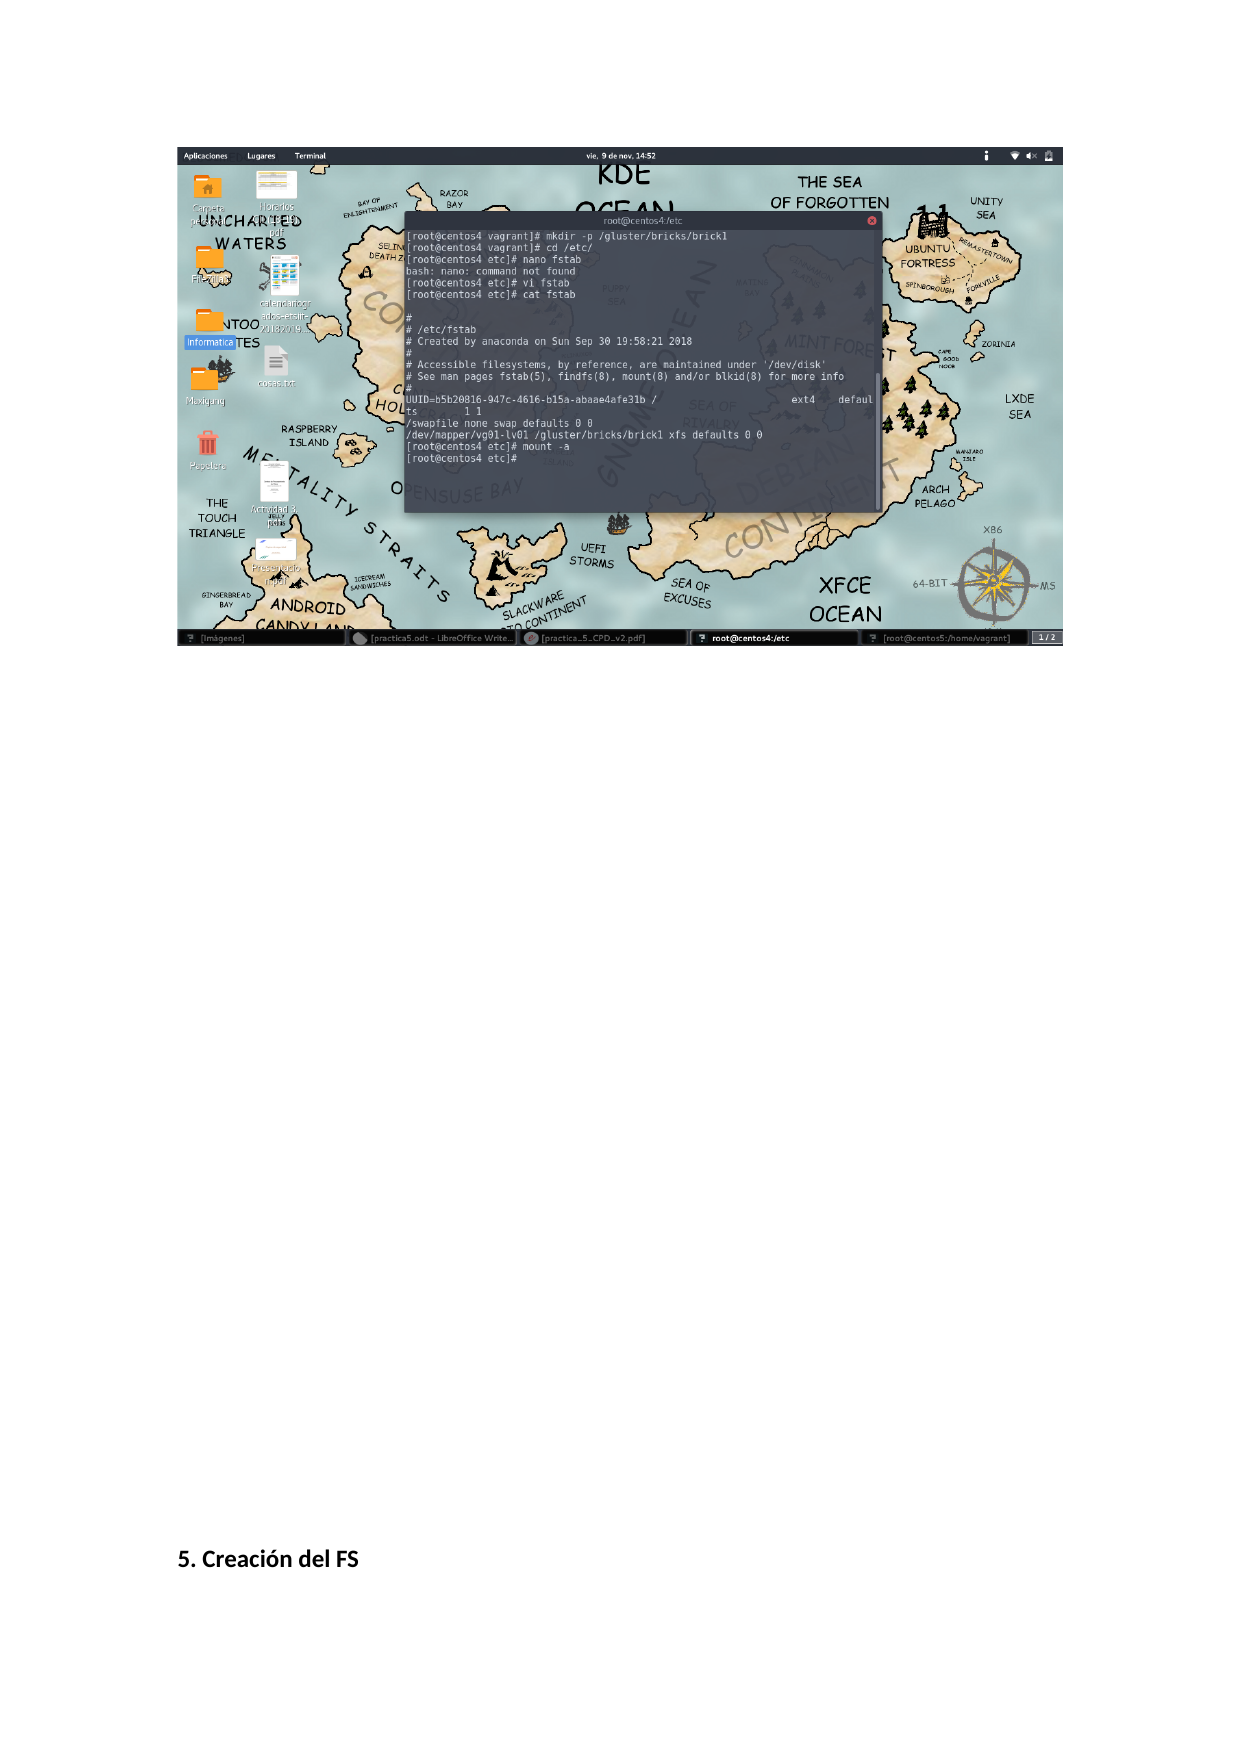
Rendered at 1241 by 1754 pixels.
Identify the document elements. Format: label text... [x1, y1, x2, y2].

picture [177, 147, 1063, 646]
text 5. Creación del FS [177, 1543, 1063, 1574]
